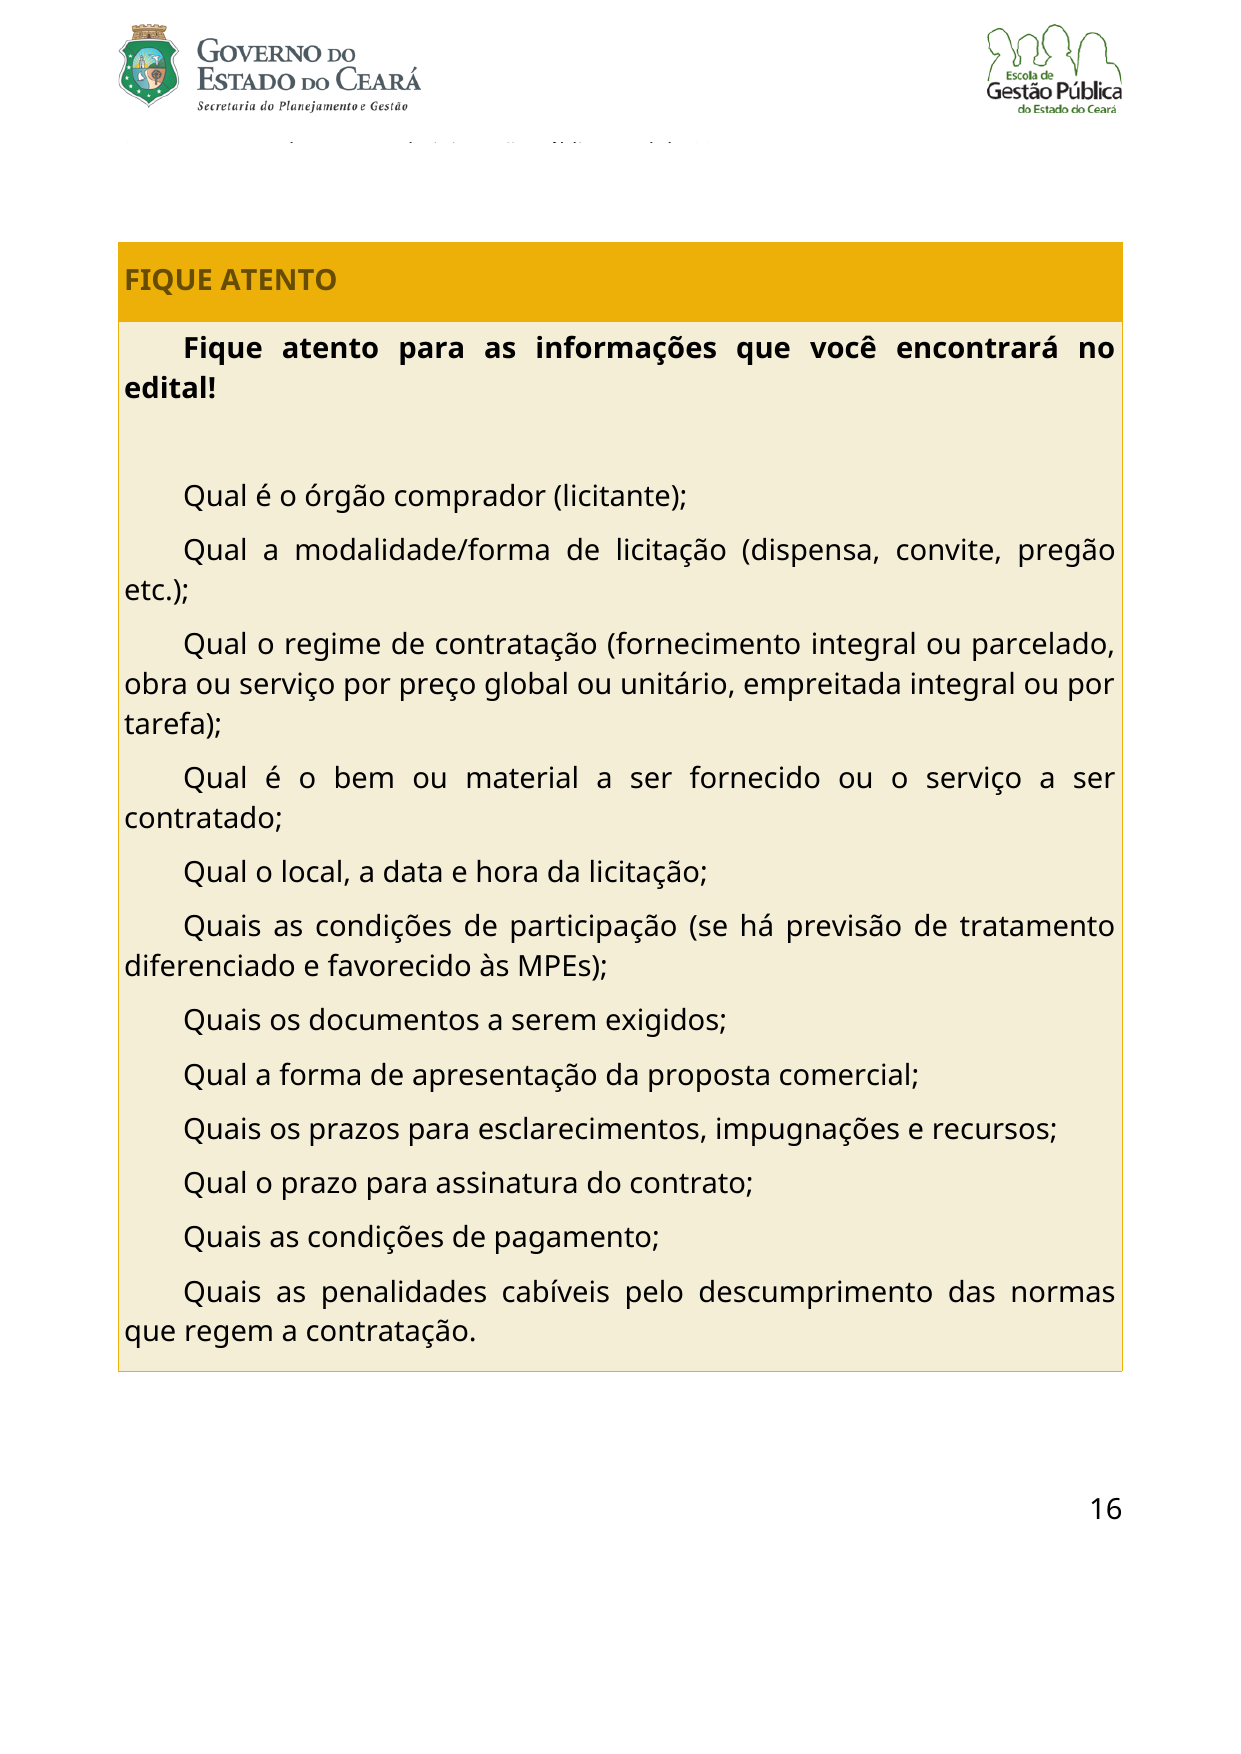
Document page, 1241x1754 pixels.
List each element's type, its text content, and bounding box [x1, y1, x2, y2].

table_cell Fique atento para as informações que você encontrará no edital! Qual é o órgão comprador (licitante); Qual a modalidade/forma de licitação (dispensa, convite, pregão etc.); Qual o regime de contratação (fornecimento integral ou parcelado, obra ou serviço por preço global ou unitário, empreitada integral ou por tarefa); Qual é o bem ou material a ser fornecido ou o serviço a ser contratado; Qual o local, a data e hora da licitação; Quais as condições de participação (se há previsão de tratamento diferenciado e favorecido às MPEs); Quais os documentos a serem exigidos; Qual a forma de apresentação da proposta comercial; Quais os prazos para esclarecimentos, impugnações e recursos; Qual o prazo para assinatura do contrato; Quais as condições de pagamento; Quais as penalidades cabíveis pelo descumprimento das normas que regem a contratação. [119, 322, 1122, 1371]
picture [118, 24, 1122, 113]
table_header FIQUE ATENTO [119, 243, 1122, 321]
